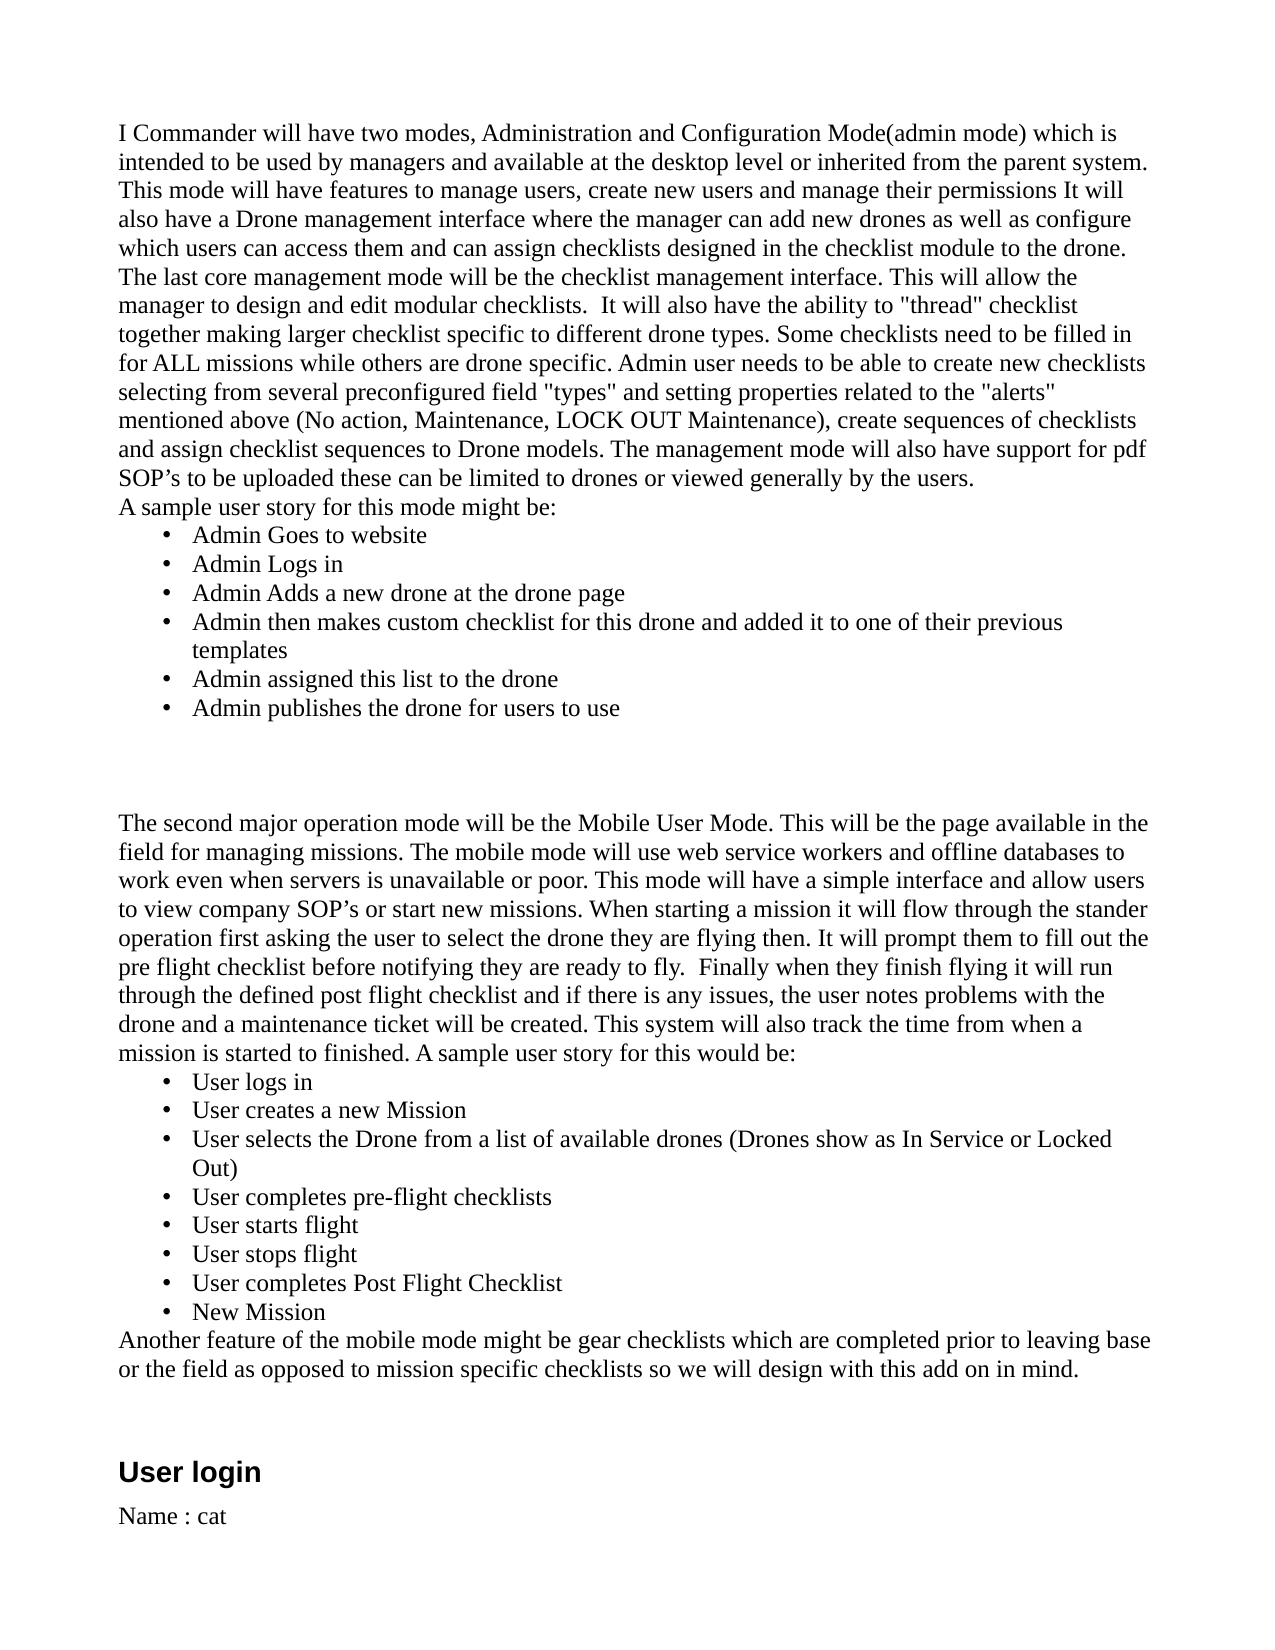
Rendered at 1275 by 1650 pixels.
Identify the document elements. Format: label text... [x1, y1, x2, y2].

list New Mission [162, 1297, 1157, 1326]
list User starts flight [162, 1211, 1157, 1239]
list Admin Logs in [162, 549, 1157, 578]
list Admin assigned this list to the drone [162, 664, 1157, 693]
list User stops flight [162, 1239, 1157, 1268]
list User logs in [162, 1067, 1157, 1096]
text Name : cat [118, 1501, 1157, 1530]
text A sample user story for this mode might be: [118, 492, 1157, 521]
text I Commander will have two modes, Administration and Configuration Mode(admin mode) which is intended to be used by managers and available at the desktop level or inherited from the parent system. This mode will have features to manage users, create new users and manage their permissions It will also have a Drone management interface where the manager can add new drones as well as configure which users can access them and can assign checklists designed in the checklist module to the drone. The last core management mode will be the checklist management interface. This will allow the manager to design and edit modular checklists. It will also have the ability to "thread" checklist together making larger checklist specific to different drone types. Some checklists need to be filled in for ALL missions while others are drone specific. Admin user needs to be able to create new checklists selecting from several preconfigured field "types" and setting properties related to the "alerts" mentioned above (No action, Maintenance, LOCK OUT Maintenance), create sequences of checklists and assign checklist sequences to Drone models. The management mode will also have support for pdf SOP’s to be uploaded these can be limited to drones or viewed generally by the users. [118, 118, 1157, 492]
list Admin Goes to website [162, 521, 1157, 549]
list User completes pre-flight checklists [162, 1182, 1157, 1211]
text The second major operation mode will be the Mobile User Mode. This will be the page available in the field for managing missions. The mobile mode will use web service workers and offline databases to work even when servers is unavailable or poor. This mode will have a simple interface and allow users to view company SOP’s or start new missions. When starting a mission it will flow through the stander operation first asking the user to select the drone they are flying then. It will prompt them to fill out the pre flight checklist before notifying they are ready to fly. Finally when they finish flying it will run through the defined post flight checklist and if there is any issues, the user notes problems with the drone and a maintenance ticket will be created. This system will also track the time from when a mission is started to finished. A sample user story for this would be: [118, 808, 1157, 1067]
list User completes Post Flight Checklist [162, 1268, 1157, 1297]
list Admin then makes custom checklist for this drone and added it to one of their previous templates [162, 607, 1157, 664]
list User selects the Drone from a list of available drones (Drones show as In Service or Locked Out) [162, 1124, 1157, 1182]
list Admin publishes the drone for users to use [162, 693, 1157, 722]
list Admin Adds a new drone at the drone page [162, 578, 1157, 607]
list User creates a new Mission [162, 1096, 1157, 1124]
text Another feature of the mobile mode might be gear checklists which are completed prior to leaving base or the field as opposed to mission specific checklists so we will design with this add on in mind. [118, 1326, 1157, 1383]
subtitle User login [118, 1455, 1157, 1489]
